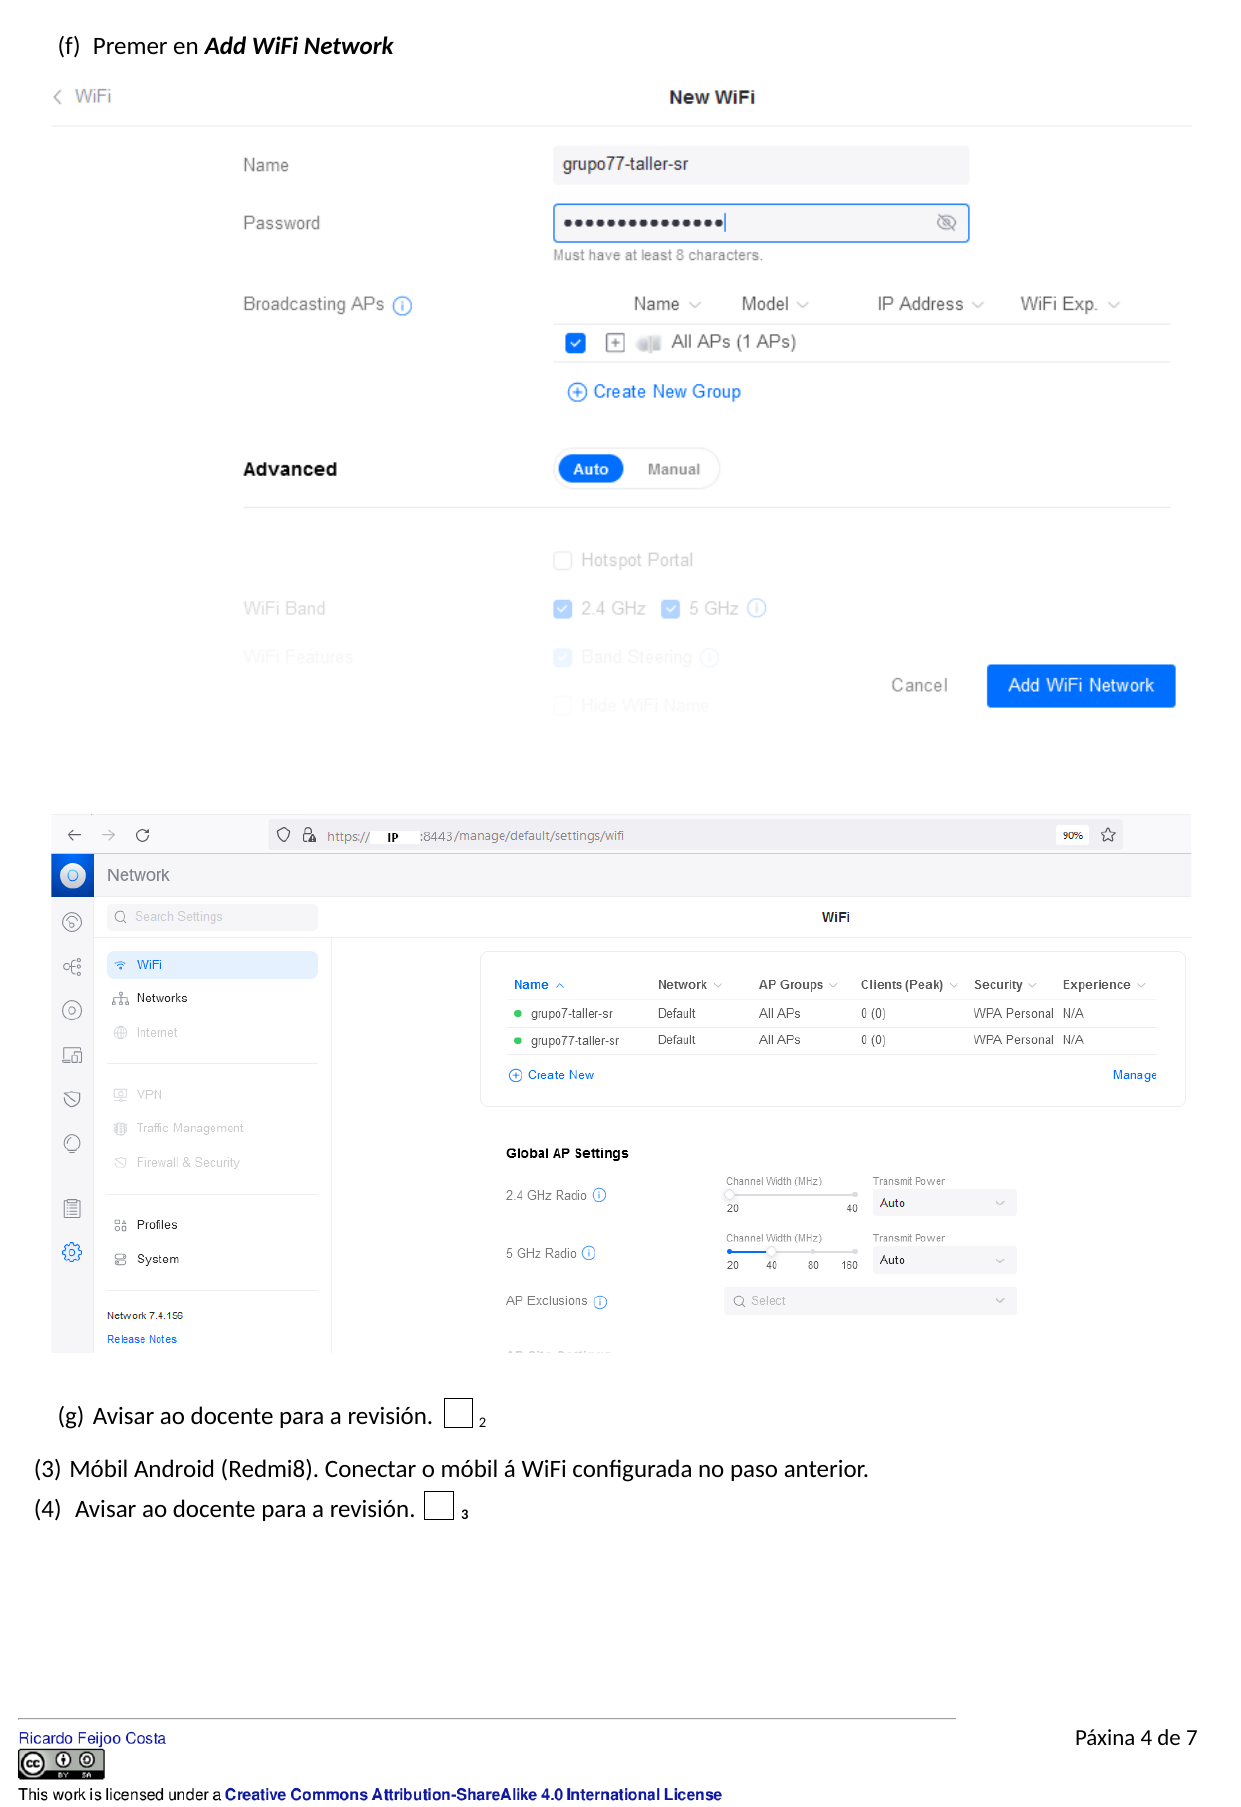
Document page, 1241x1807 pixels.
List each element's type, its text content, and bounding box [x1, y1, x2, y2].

list Premer en Add WiFi Network [57, 30, 1197, 60]
list Avisar ao docente para a revisión. 3 [34, 1493, 1197, 1523]
list Móbil Android (Redmi8). Conectar o móbil á WiFi configurada no paso anterior. [34, 1453, 1197, 1484]
picture [51, 814, 1192, 1353]
picture [51, 69, 1192, 728]
list Avisar ao docente para a revisión. 2 [57, 1400, 1197, 1431]
picture [8, 1713, 957, 1805]
